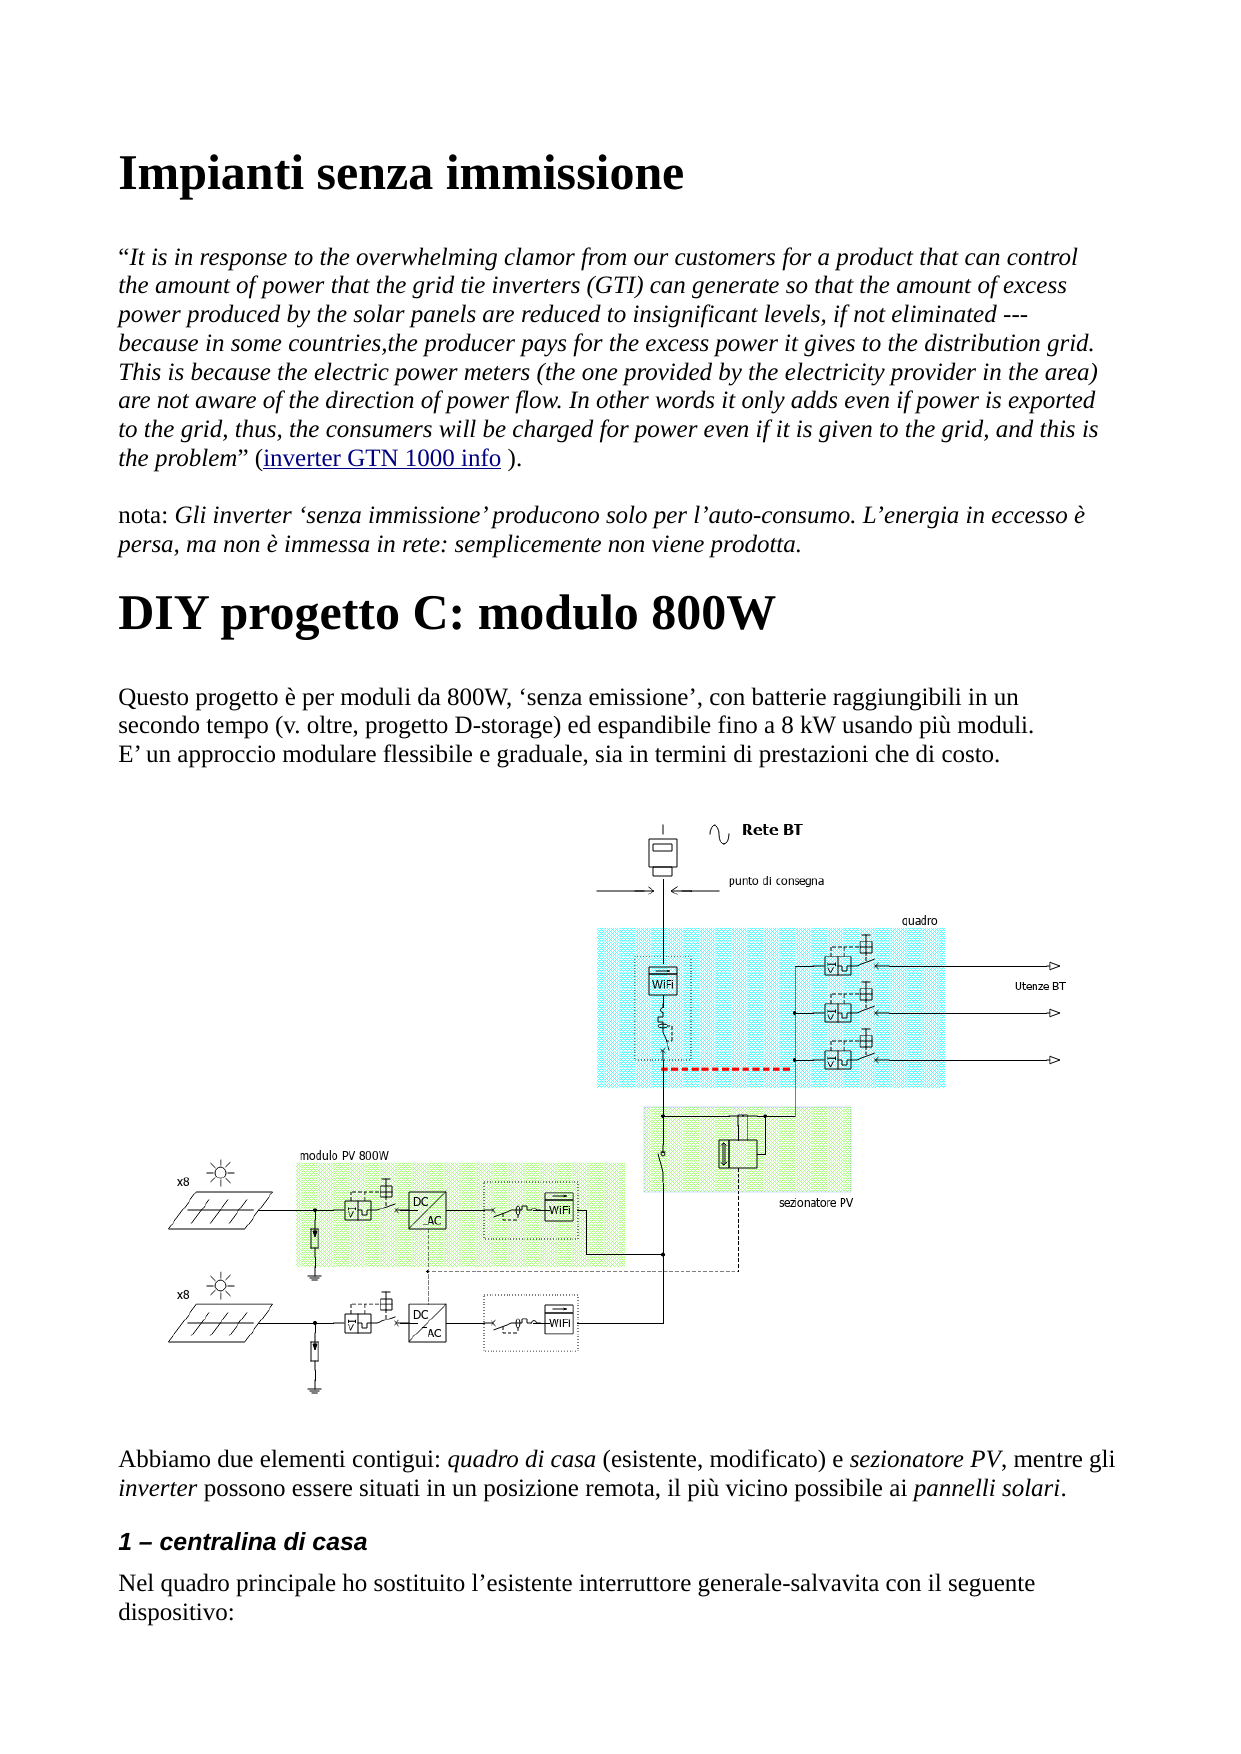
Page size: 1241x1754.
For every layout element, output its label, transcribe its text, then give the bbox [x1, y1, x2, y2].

picture [127, 768, 1114, 1445]
text Questo progetto è per moduli da 800W, ‘senza emissione’, con batterie raggiungibili in un secondo tempo (v. oltre, progetto D-storage) ed espandibile fino a 8 kW usando più moduli. [118, 682, 1104, 739]
text Nel quadro principale ho sostituito l’esistente interruttore generale-salvavita con il seguente dispositivo: [118, 1568, 1104, 1625]
text “It is in response to the overwhelming clamor from our customers for a product that can control the amount of power that the grid tie inverters (GTI) can generate so that the amount of excess power produced by the solar panels are reduced to insignificant levels, if not eliminated --- because in some countries,the producer pays for the excess power it gives to the distribution grid. [118, 242, 1104, 357]
text E’ un approccio modulare flessibile e graduale, sia in termini di prestazioni che di costo. [118, 739, 1104, 768]
text This is because the electric power meters (the one provided by the electricity provider in the area) are not aware of the direction of power flow. In other words it only adds even if power is exported to the grid, thus, the consumers will be charged for power even if it is given to the grid, and this is the problem” (inverter GTN 1000 info ). [118, 357, 1104, 472]
subtitle DIY progetto C: modulo 800W [118, 583, 1122, 641]
subtitle 1 – centralina di casa [118, 1527, 1122, 1555]
text Abbiamo due elementi contigui: quadro di casa (esistente, modificato) e sezionatore PV, mentre gli inverter possono essere situati in un posizione remota, il più vicino possibile ai pannelli solari. [118, 768, 1122, 1502]
text nota: Gli inverter ‘senza immissione’ producono solo per l’auto-consumo. L’energia in eccesso è persa, ma non è immessa in rete: semplicemente non viene prodotta. [118, 501, 1104, 558]
subtitle Impianti senza immissione [118, 143, 1122, 201]
